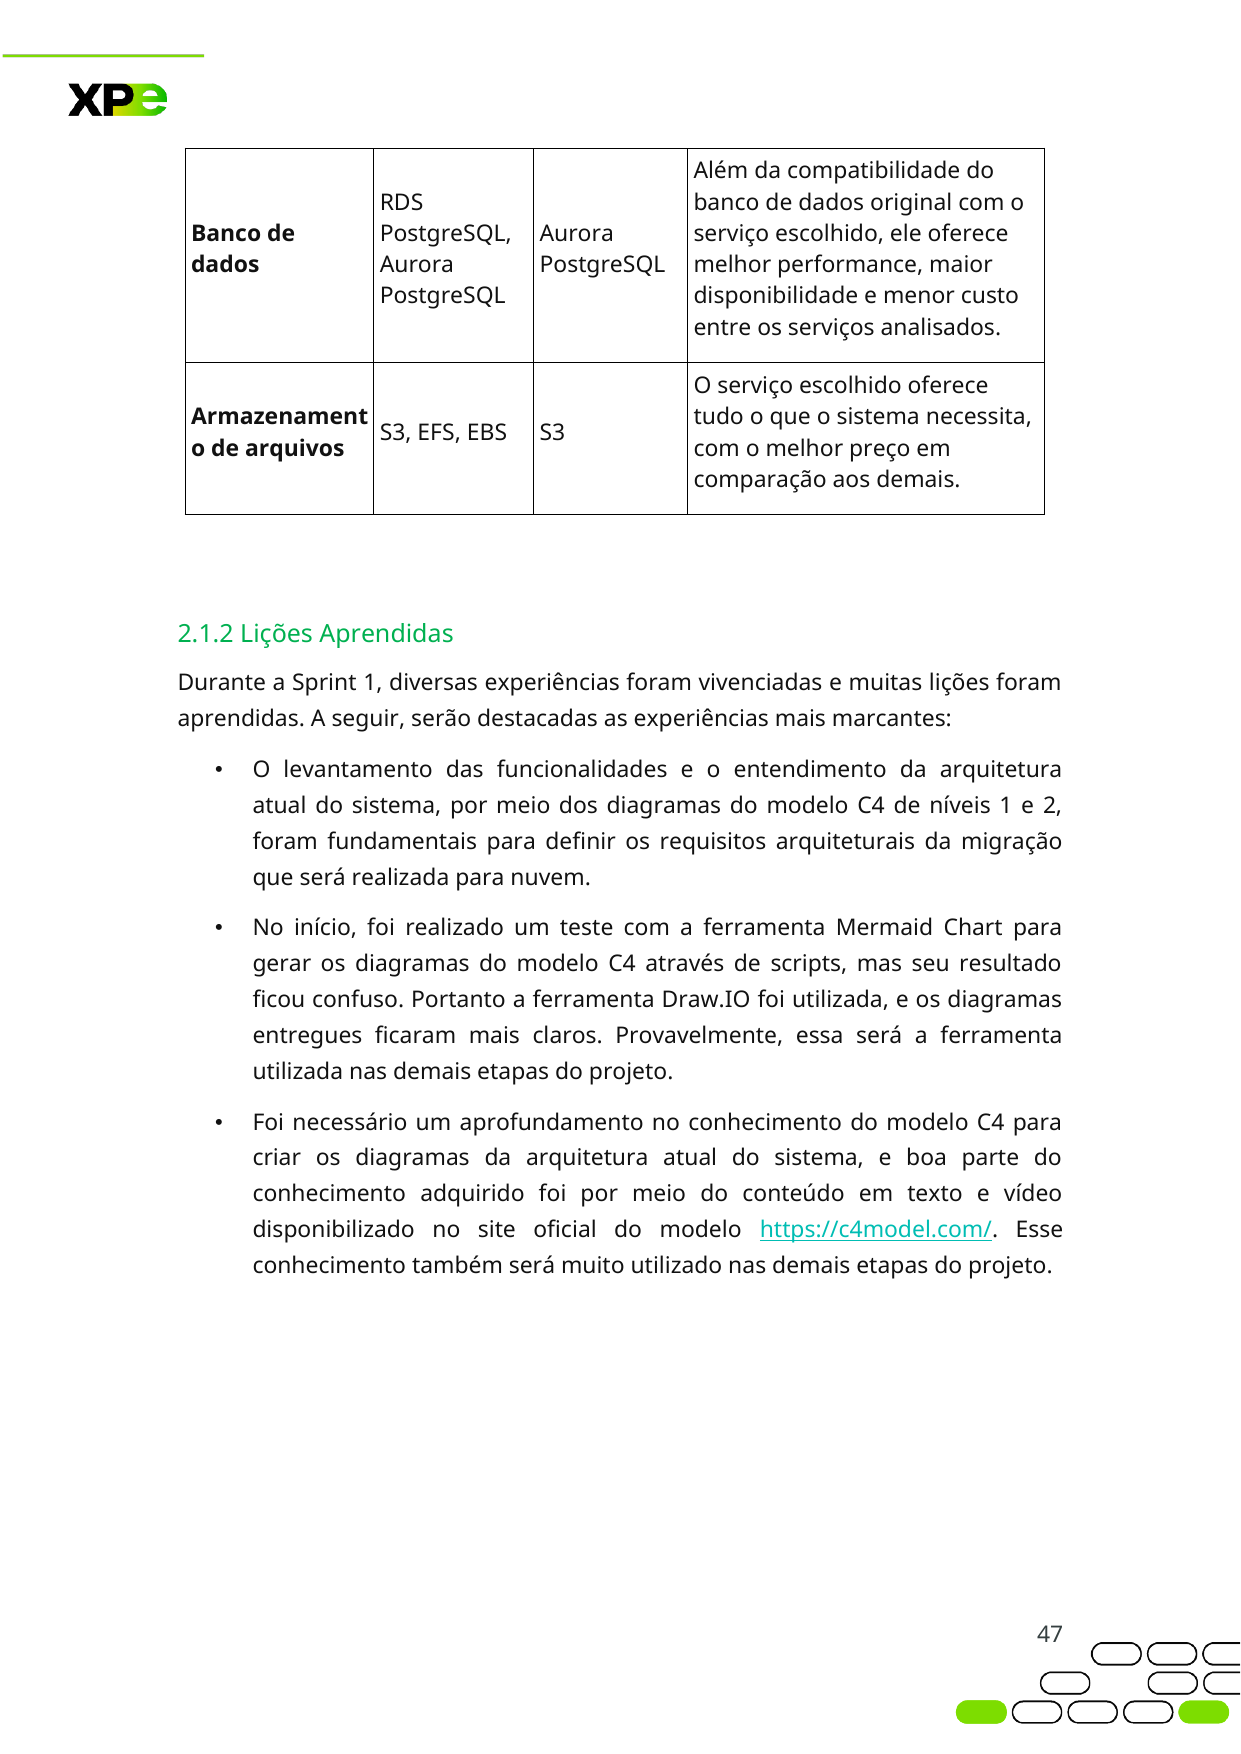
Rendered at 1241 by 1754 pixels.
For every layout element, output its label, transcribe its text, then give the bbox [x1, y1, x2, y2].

table_cell S3 [534, 363, 687, 514]
list O levantamento das funcionalidades e o entendimento da arquitetura atual do sistema, por meio dos diagramas do modelo C4 de níveis 1 e 2, foram fundamentais para definir os requisitos arquiteturais da migração que será realizada para nuvem. [215, 753, 1063, 892]
table_cell O serviço escolhido oferece tudo o que o sistema necessita, com o melhor preço em comparação aos demais. [688, 363, 1044, 514]
text Durante a Sprint 1, diversas experiências foram vivenciadas e muitas lições foram aprendidas. A seguir, serão destacadas as experiências mais marcantes: [177, 666, 1063, 733]
list Foi necessário um aprofundamento no conhecimento do modelo C4 para criar os diagramas da arquitetura atual do sistema, e boa parte do conhecimento adquirido foi por meio do conteúdo em texto e vídeo disponibilizado no site oficial do modelo https://c4model.com/. Esse conhecimento também será muito utilizado nas demais etapas do projeto. [215, 1105, 1063, 1280]
table_cell Banco de dados [186, 149, 373, 362]
table_cell Além da compatibilidade do banco de dados original com o serviço escolhido, ele oferece melhor performance, maior disponibilidade e menor custo entre os serviços analisados. [688, 149, 1044, 362]
table_cell Aurora PostgreSQL [534, 149, 687, 362]
picture [2, 51, 205, 148]
subtitle 2.1.2 Lições Aprendidas [177, 615, 1063, 649]
list No início, foi realizado um teste com a ferramenta Mermaid Chart para gerar os diagramas do modelo C4 através de scripts, mas seu resultado ficou confuso. Portanto a ferramenta Draw.IO foi utilizada, e os diagramas entregues ficaram mais claros. Provavelmente, essa será a ferramenta utilizada nas demais etapas do projeto. [215, 911, 1063, 1086]
table_cell RDS PostgreSQL, Aurora PostgreSQL [374, 149, 533, 362]
table_cell S3, EFS, EBS [374, 363, 533, 514]
picture [955, 1642, 1241, 1724]
table_cell Armazenamento de arquivos [186, 363, 373, 514]
